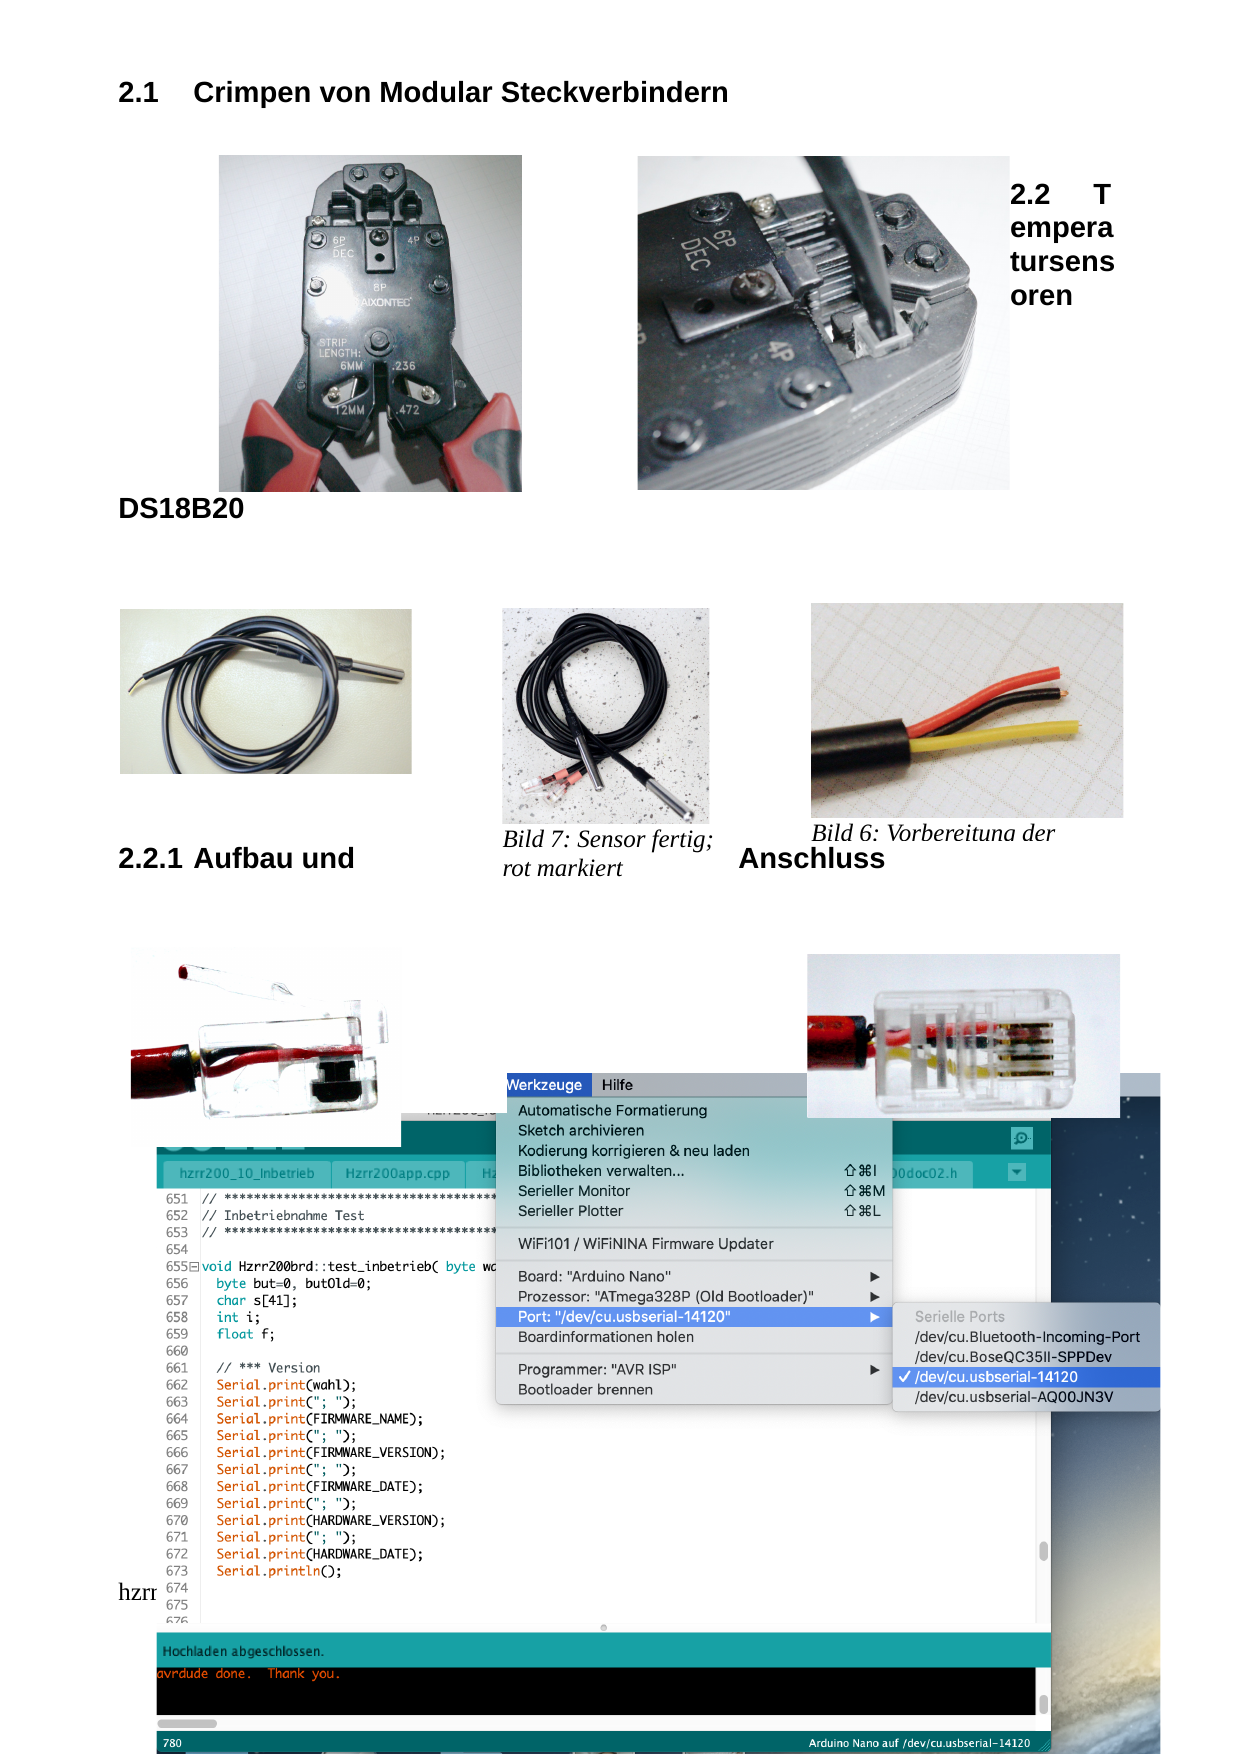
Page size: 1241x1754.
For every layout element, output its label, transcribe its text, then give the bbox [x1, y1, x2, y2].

text Bild 6: Vorbereitung der Kabelenden [811, 818, 1123, 841]
text Bild 5: Crimpen eines RJ10 (4P4) Steckers [638, 133, 1010, 156]
text Bild 10: Sensorstecker; Lasche oben [131, 924, 507, 1113]
subtitle Temperatursensoren DS18B20 [118, 177, 1122, 525]
subtitle Aufbau und Anschluss [118, 539, 1122, 874]
text Bild 6: Vorbereitung der Kabelenden [811, 581, 1123, 603]
text Bild 7: Sensor fertig; rot markiert [502, 586, 738, 881]
subtitle Crimpen von Modular Steckverbindern [118, 75, 1122, 108]
text Bild 8: Sensor wie geliefert [120, 586, 412, 609]
text Bild 4: Crimpzange für 6Px, 8Px und 4Px Modular Stecker (RJ-) [219, 132, 522, 155]
text Bild 11: Sensor Stecker, Kontaktseite [807, 931, 1120, 954]
